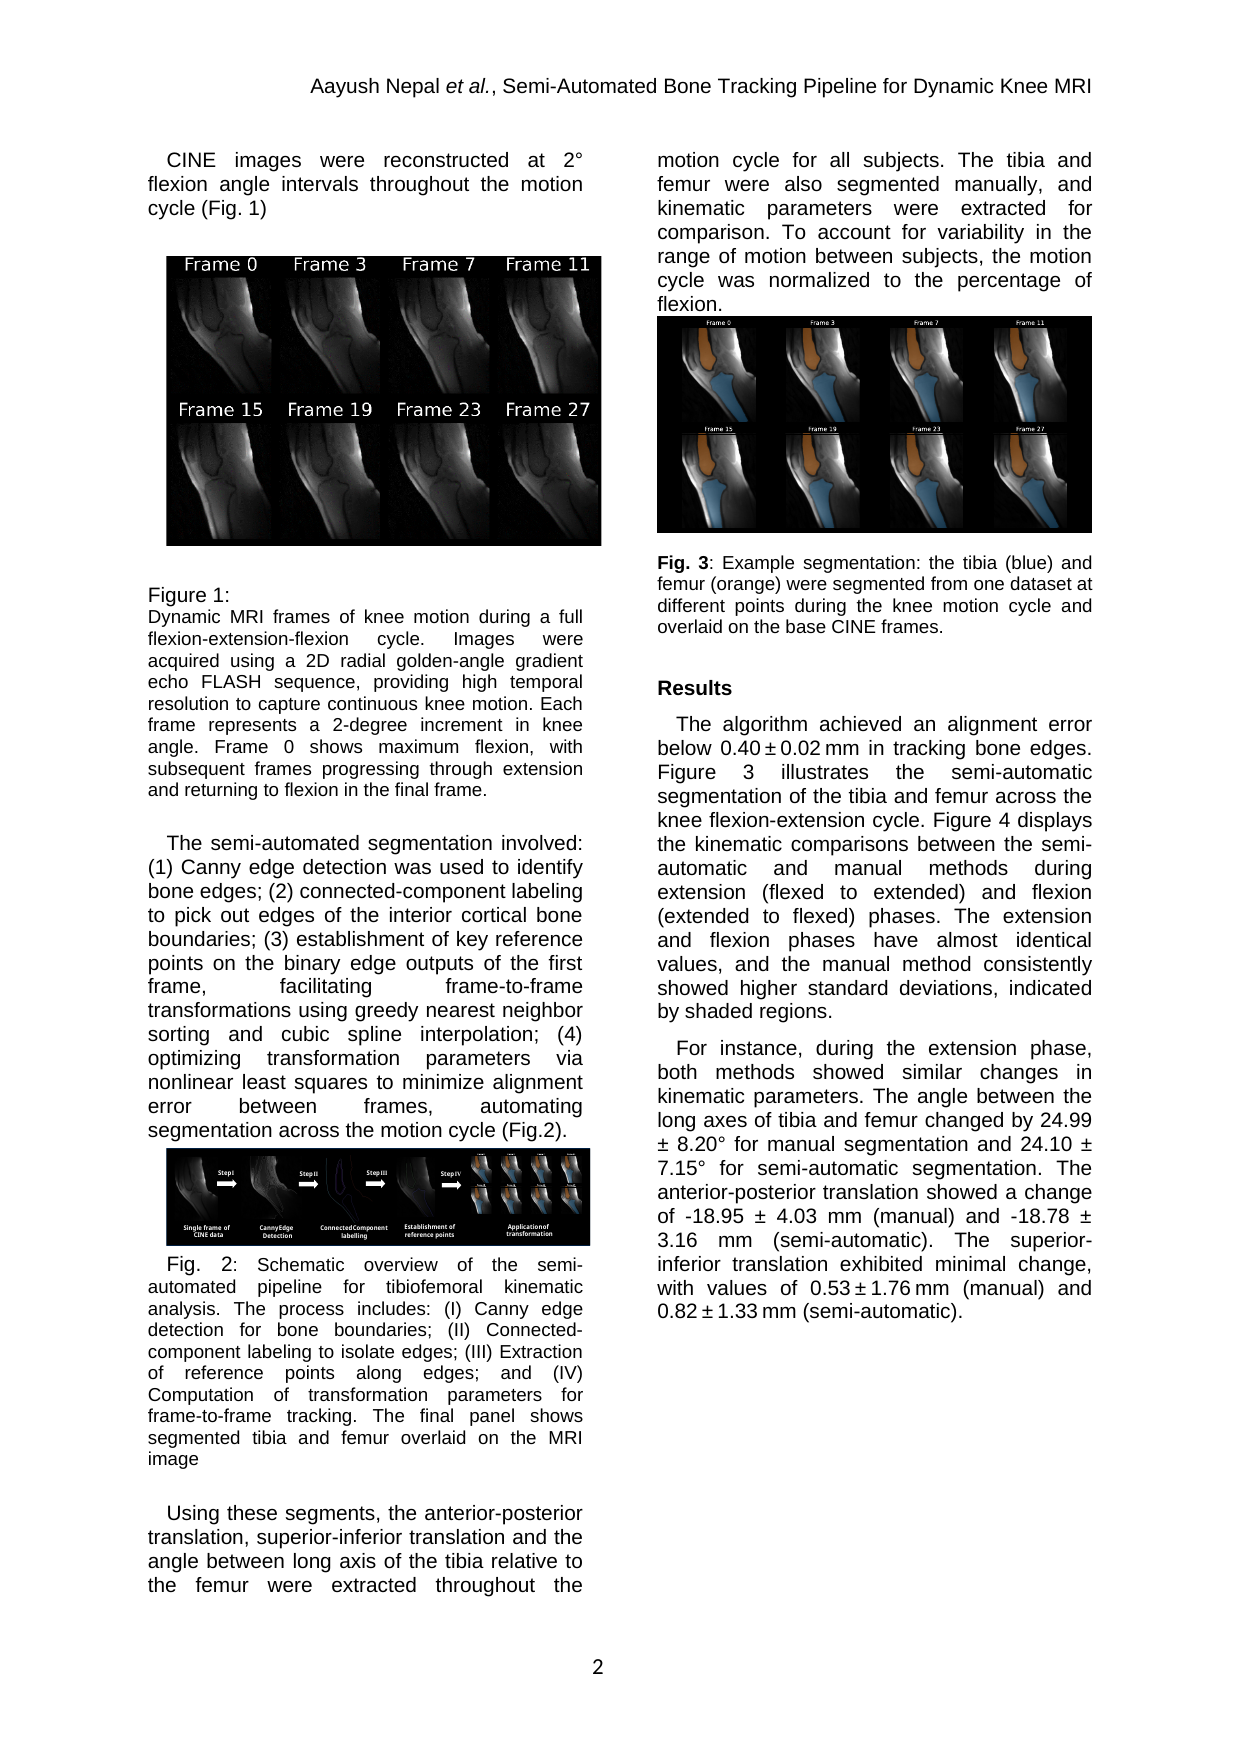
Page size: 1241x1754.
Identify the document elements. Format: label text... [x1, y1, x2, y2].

subtitle motion cycle for all subjects. The tibia and femur were also segmented manually, and kinematic parameters were extracted for comparison. To account for variability in the range of motion between subjects, the motion cycle was normalized to the percentage of flexion. [657, 148, 1093, 533]
text CINE images were reconstructed at 2° flexion angle intervals throughout the motion cycle (Fig. 1) [148, 148, 583, 219]
text Fig. 2: Schematic overview of the semi-automated pipeline for tibiofemoral kinematic analysis. The process includes: (I) Canny edge detection for bone boundaries; (II) Connected-component labeling to isolate edges; (III) Extraction of reference points along edges; and (IV) Computation of transformation parameters for frame-to-frame tracking. The final panel shows segmented tibia and femur overlaid on the MRI image [148, 1252, 583, 1470]
text The algorithm achieved an alignment error below 0.40 ± 0.02 mm in tracking bone edges. Figure 3 illustrates the semi-automatic segmentation of the tibia and femur across the knee flexion-extension cycle. Figure 4 displays the kinematic comparisons between the semi-automatic and manual methods during extension (flexed to extended) and flexion (extended to flexed) phases. The extension and flexion phases have almost identical values, and the manual method consistently showed higher standard deviations, indicated by shaded regions. [657, 712, 1093, 1023]
text For instance, during the extension phase, both methods showed similar changes in kinematic parameters. The angle between the long axes of tibia and femur changed by 24.99 ± 8.20° for manual segmentation and 24.10 ± 7.15° for semi-automatic segmentation. The anterior-posterior translation showed a change of -18.95 ± 4.03 mm (manual) and -18.78 ± 3.16 mm (semi-automatic). The superior-inferior translation exhibited minimal change, with values of 0.53 ± 1.76 mm (manual) and 0.82 ± 1.33 mm (semi-automatic). [657, 1036, 1093, 1323]
text Figure 1: [148, 582, 583, 606]
text Dynamic MRI frames of knee motion during a full flexion-extension-flexion cycle. Images were acquired using a 2D radial golden-angle gradient echo FLASH sequence, providing high temporal resolution to capture continuous knee motion. Each frame represents a 2-degree increment in knee angle. Frame 0 shows maximum flexion, with subsequent frames progressing through extension and returning to flexion in the final frame. [148, 606, 583, 800]
text Fig. 3: Example segmentation: the tibia (blue) and femur (orange) were segmented from one dataset at different points during the knee motion cycle and overlaid on the base CINE frames. [657, 552, 1093, 638]
text The semi-automated segmentation involved: (1) Canny edge detection was used to identify bone edges; (2) connected-component labeling to pick out edges of the interior cortical bone boundaries; (3) establishment of key reference points on the binary edge outputs of the first frame, facilitating frame-to-frame transformations using greedy nearest neighbor sorting and cubic spline interpolation; (4) optimizing transformation parameters via nonlinear least squares to minimize alignment error between frames, automating segmentation across the motion cycle (Fig.2). [148, 831, 583, 1142]
subtitle Using these segments, the anterior-posterior translation, superior-inferior translation and the angle between long axis of the tibia relative to the femur were extracted throughout the [148, 1501, 583, 1597]
subtitle Results [657, 675, 1093, 699]
